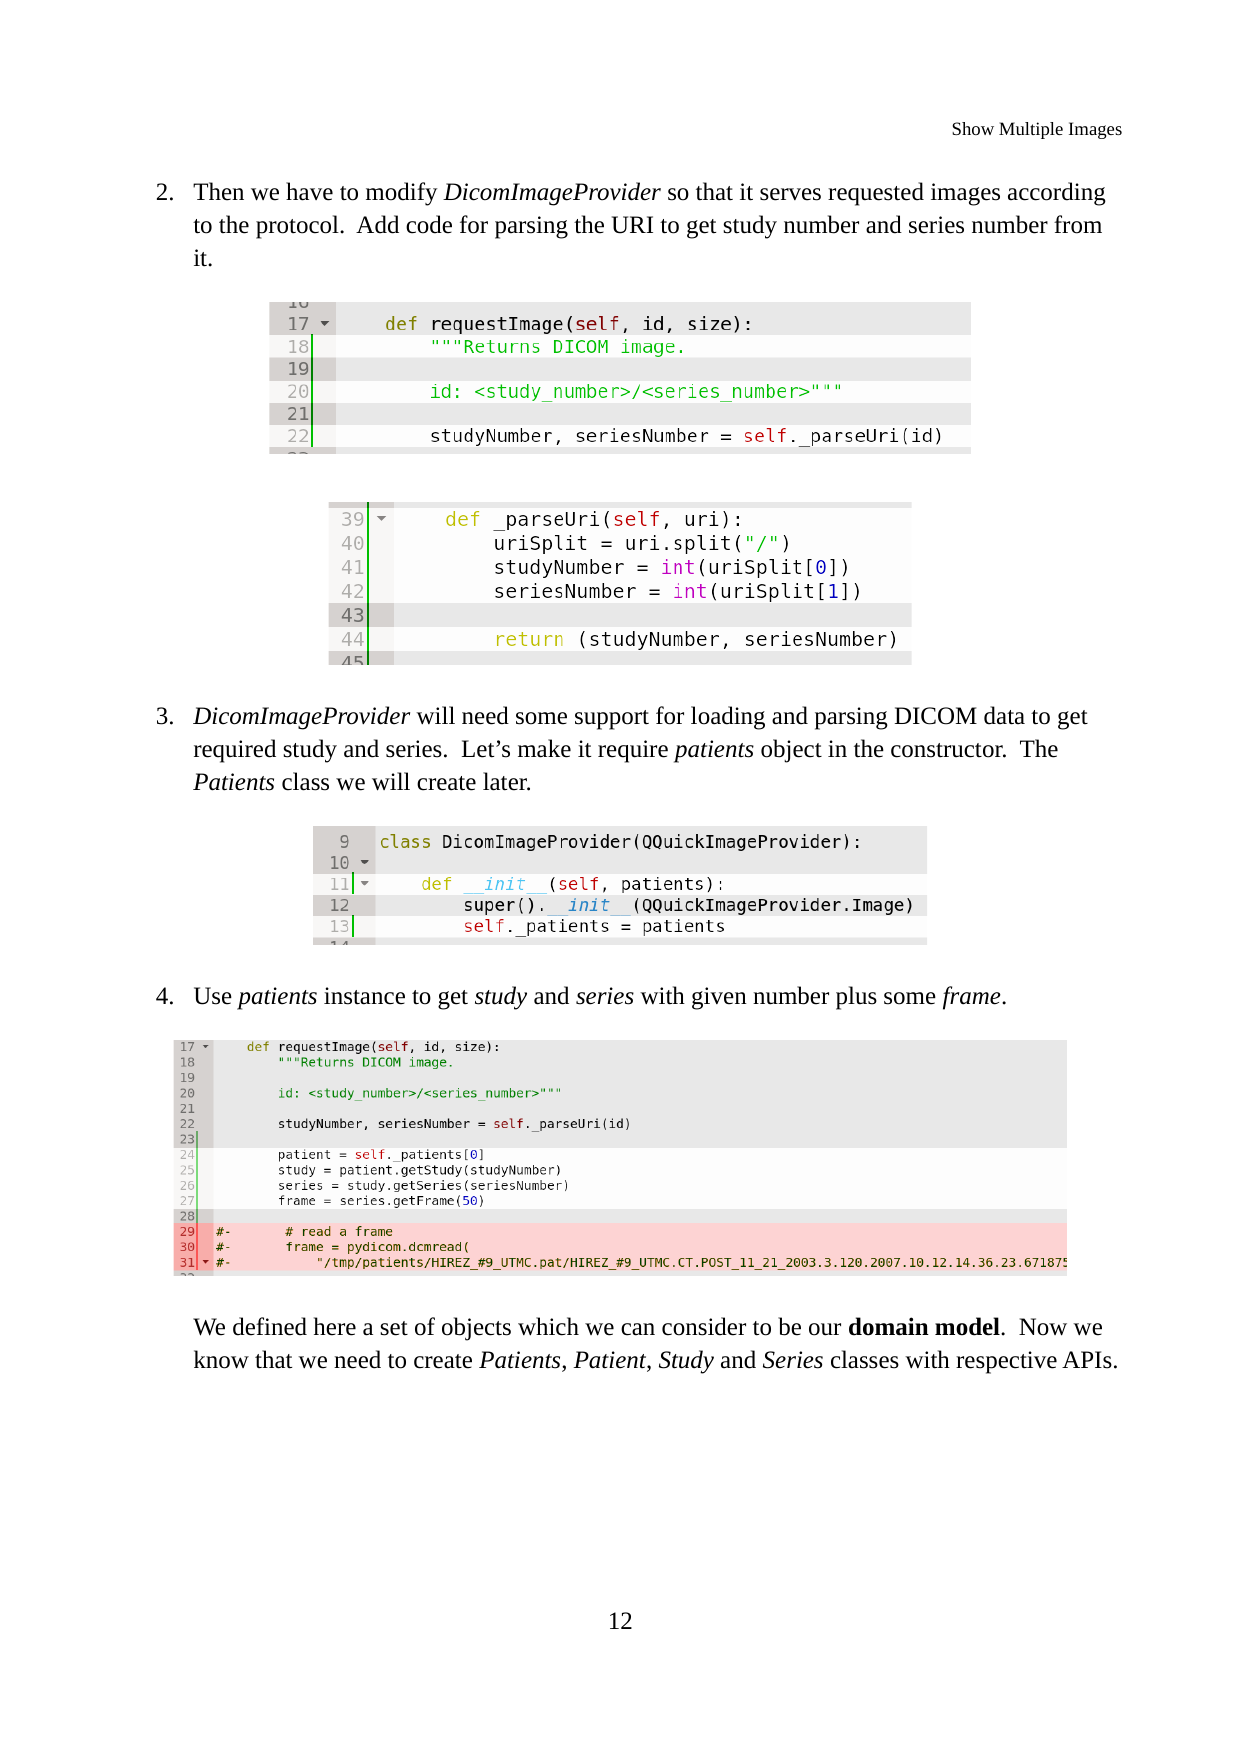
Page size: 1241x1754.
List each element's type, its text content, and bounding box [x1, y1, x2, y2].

list We defined here a set of objects which we can consider to be our domain model. Now we know that we need to create Patients, Patient, Study and Series classes with respective APIs. [156, 1312, 1122, 1374]
picture [269, 302, 971, 454]
list Use patients instance to get study and series with given number plus some frame. [156, 981, 1122, 1010]
picture [313, 826, 928, 945]
picture [173, 1040, 1067, 1276]
picture [328, 502, 912, 665]
list Then we have to modify DicomImageProvider so that it serves requested images according to the protocol. Add code for parsing the URI to get study number and series number from it. [156, 177, 1122, 272]
list DicomImageProvider will need some support for loading and parsing DICOM data to get required study and series. Let’s make it require patients object in the constructor. The Patients class we will create later. [156, 701, 1122, 796]
